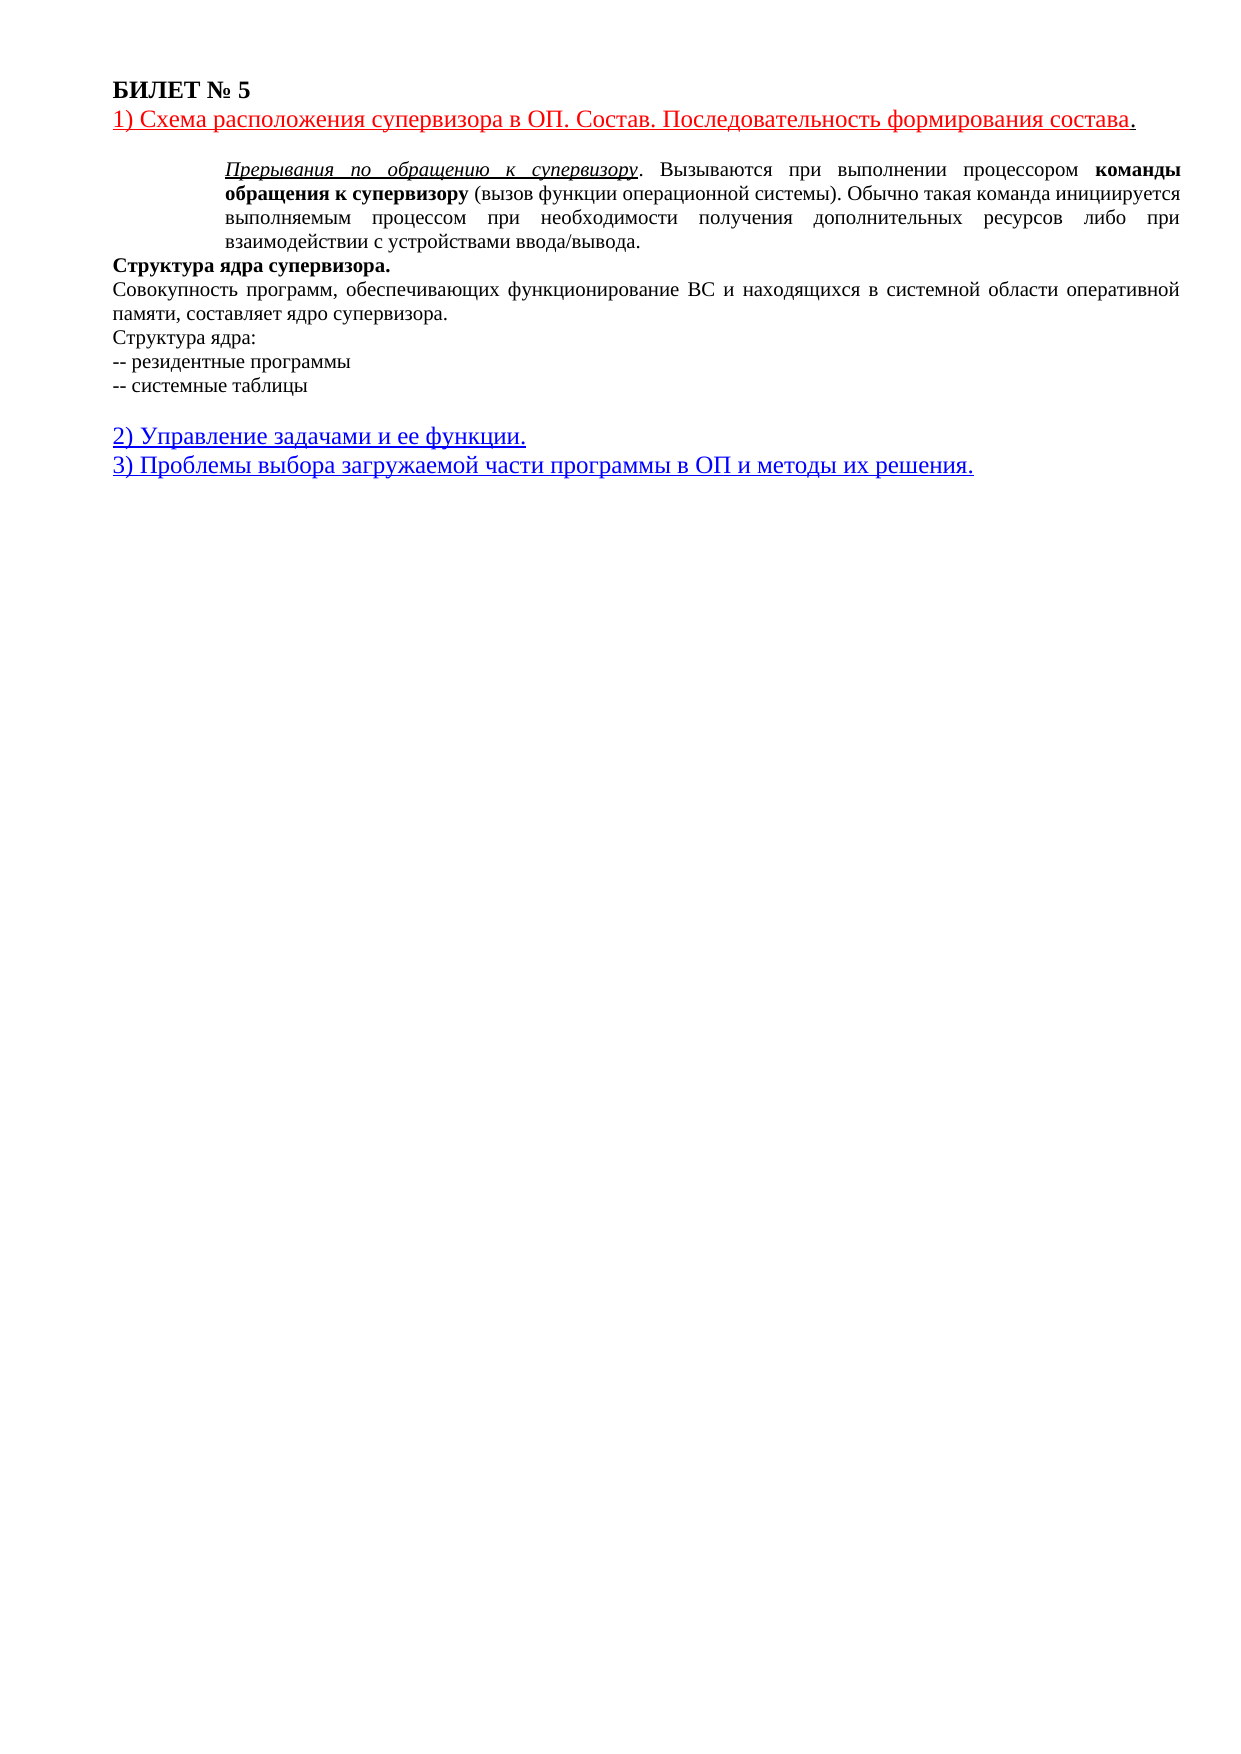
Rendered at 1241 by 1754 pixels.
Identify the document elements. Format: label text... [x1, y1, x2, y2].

text Структура ядра супервизора. [112, 253, 1181, 277]
text -- резидентные программы [112, 349, 1181, 373]
list Прерывания по обращению к супервизору. Вызываются при выполнении процессором команды обращения к супервизору (вызов функции операционной системы). Обычно такая команда инициируется выполняемым процессом при необходимости получения дополнительных ресурсов либо при взаимодействии с устройствами ввода/вывода. [187, 156, 1181, 253]
text 3) Проблемы выбора загружаемой части программы в ОП и методы их решения. [112, 450, 1181, 479]
text БИЛЕТ № 5 [112, 75, 1181, 104]
text 2) Управление задачами и ее функции. [112, 421, 1181, 450]
text 1) Схема расположения супервизора в ОП. Состав. Последовательность формирования состава. [112, 104, 1181, 132]
text Структура ядра: [112, 325, 1181, 349]
text -- системные таблицы [112, 373, 1181, 397]
text Совокупность программ, обеспечивающих функционирование ВС и находящихся в системной области оперативной памяти, составляет ядро супервизора. [112, 277, 1181, 325]
